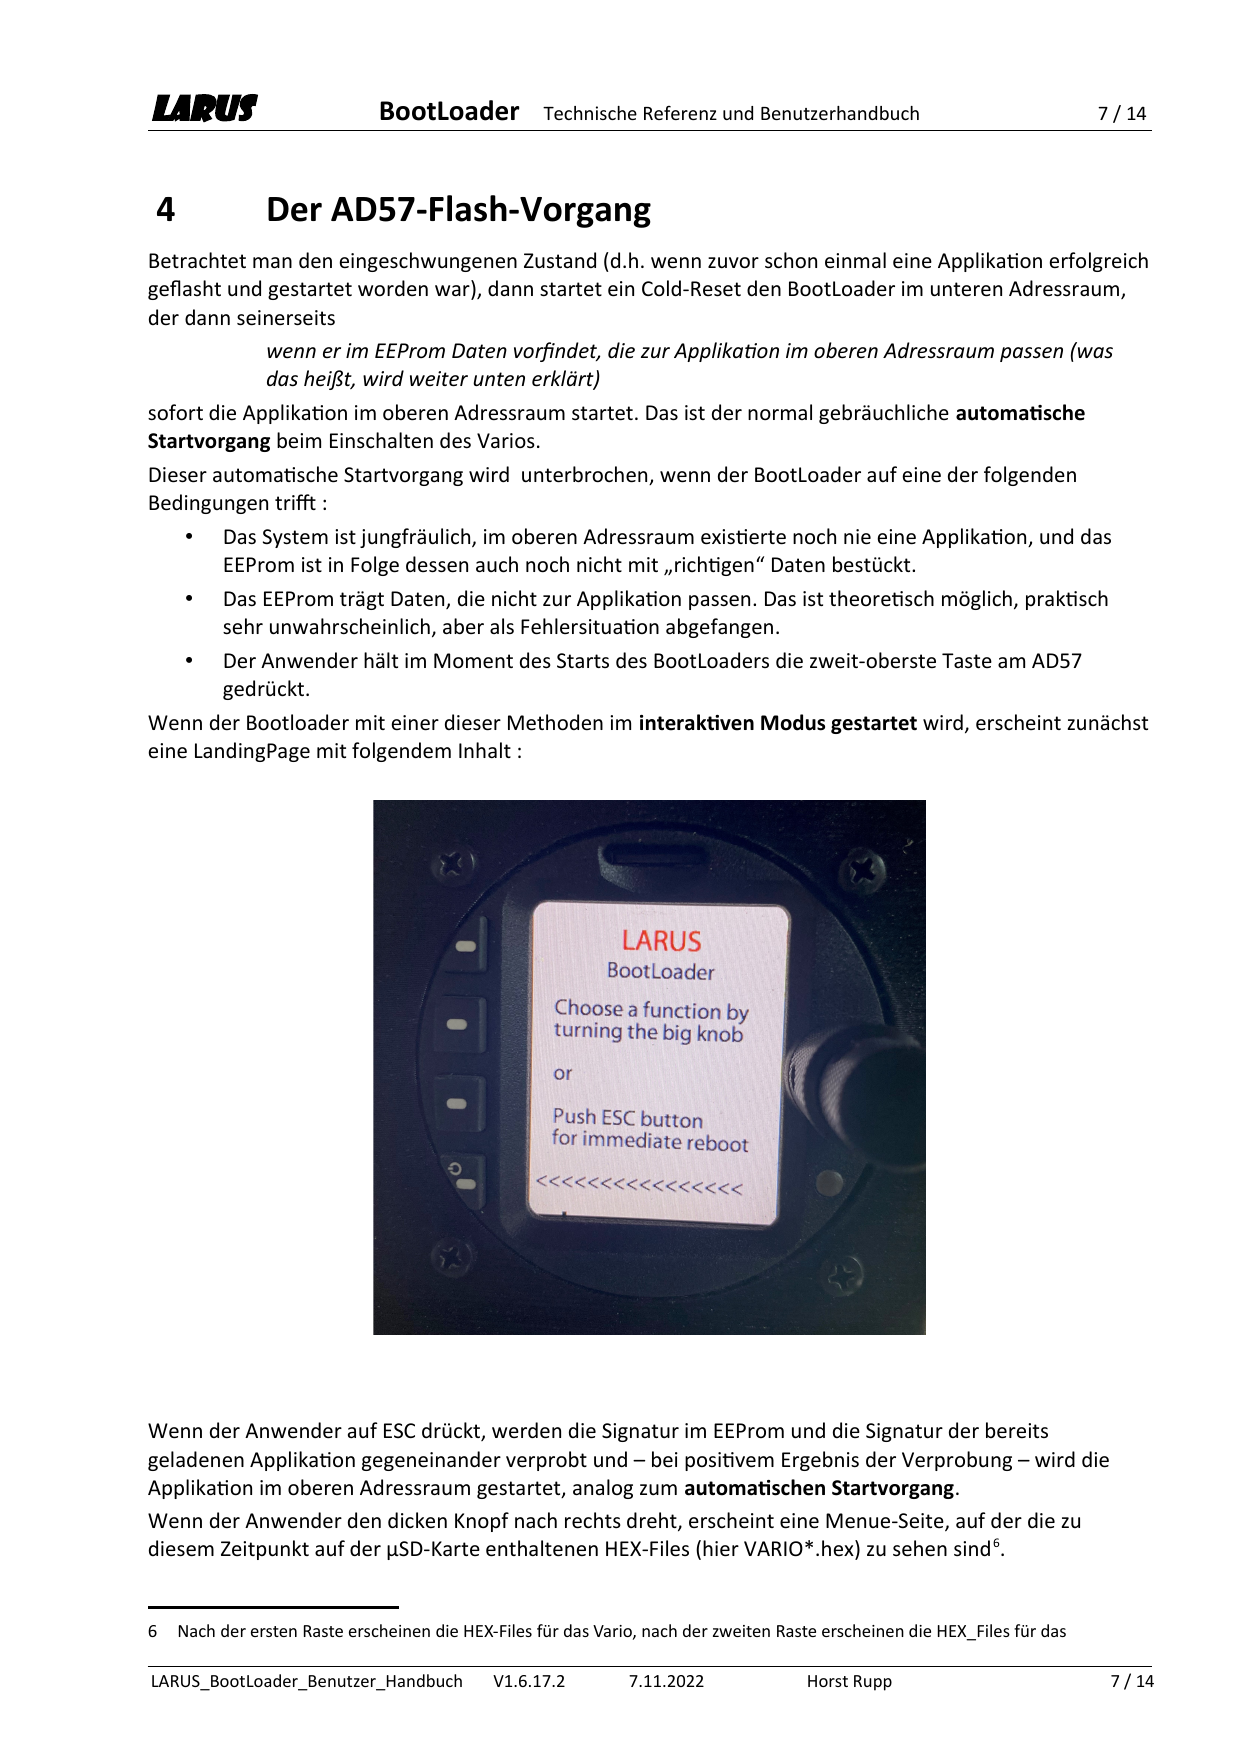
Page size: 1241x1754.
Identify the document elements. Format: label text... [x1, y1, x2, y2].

list Der Anwender hält im Moment des Starts des BootLoaders die zweit-oberste Taste am AD57 gedrückt. [185, 646, 1152, 702]
picture [373, 800, 926, 1335]
text Dieser automatische Startvorgang wird unterbrochen, wenn der BootLoader auf eine der folgenden Bedingungen trifft : [148, 460, 1152, 516]
text Wenn der Anwender den dicken Knopf nach rechts dreht, erscheint eine Menue-Seite, auf der die zu diesem Zeitpunkt auf der µSD-Karte enthaltenen HEX-Files (hier VARIO*.hex) zu sehen sind. [148, 1507, 1152, 1563]
text Betrachtet man den eingeschwungenen Zustand (d.h. wenn zuvor schon einmal eine Applikation erfolgreich geflasht und gestartet worden war), dann startet ein Cold-Reset den BootLoader im unteren Adressraum, der dann seinerseits [148, 247, 1152, 331]
text Wenn der Anwender auf ESC drückt, werden die Signatur im EEProm und die Signatur der bereits geladenen Applikation gegeneinander verprobt und – bei positivem Ergebnis der Verprobung – wird die Applikation im oberen Adressraum gestartet, analog zum automatischen Startvorgang. [148, 1417, 1152, 1501]
text wenn er im EEProm Daten vorfindet, die zur Applikation im oberen Adressraum passen (was das heißt, wird weiter unten erklärt) [266, 336, 1152, 392]
text Nach der ersten Raste erscheinen die HEX-Files für das Vario, nach der zweiten Raste erscheinen die HEX_Files für das [148, 1619, 1152, 1660]
list Das EEProm trägt Daten, die nicht zur Applikation passen. Das ist theoretisch möglich, praktisch sehr unwahrscheinlich, aber als Fehlersituation abgefangen. [185, 584, 1152, 640]
text Wenn der Bootloader mit einer dieser Methoden im interaktiven Modus gestartet wird, erscheint zunächst eine LandingPage mit folgendem Inhalt : [148, 708, 1152, 764]
list Das System ist jungfräulich, im oberen Adressraum existierte noch nie eine Applikation, und das EEProm ist in Folge dessen auch noch nicht mit „richtigen“ Daten bestückt. [185, 522, 1152, 578]
text sofort die Applikation im oberen Adressraum startet. Das ist der normal gebräuchliche automatische Startvorgang beim Einschalten des Varios. [148, 398, 1152, 454]
subtitle Der AD57-Flash-Vorgang [148, 185, 1128, 231]
